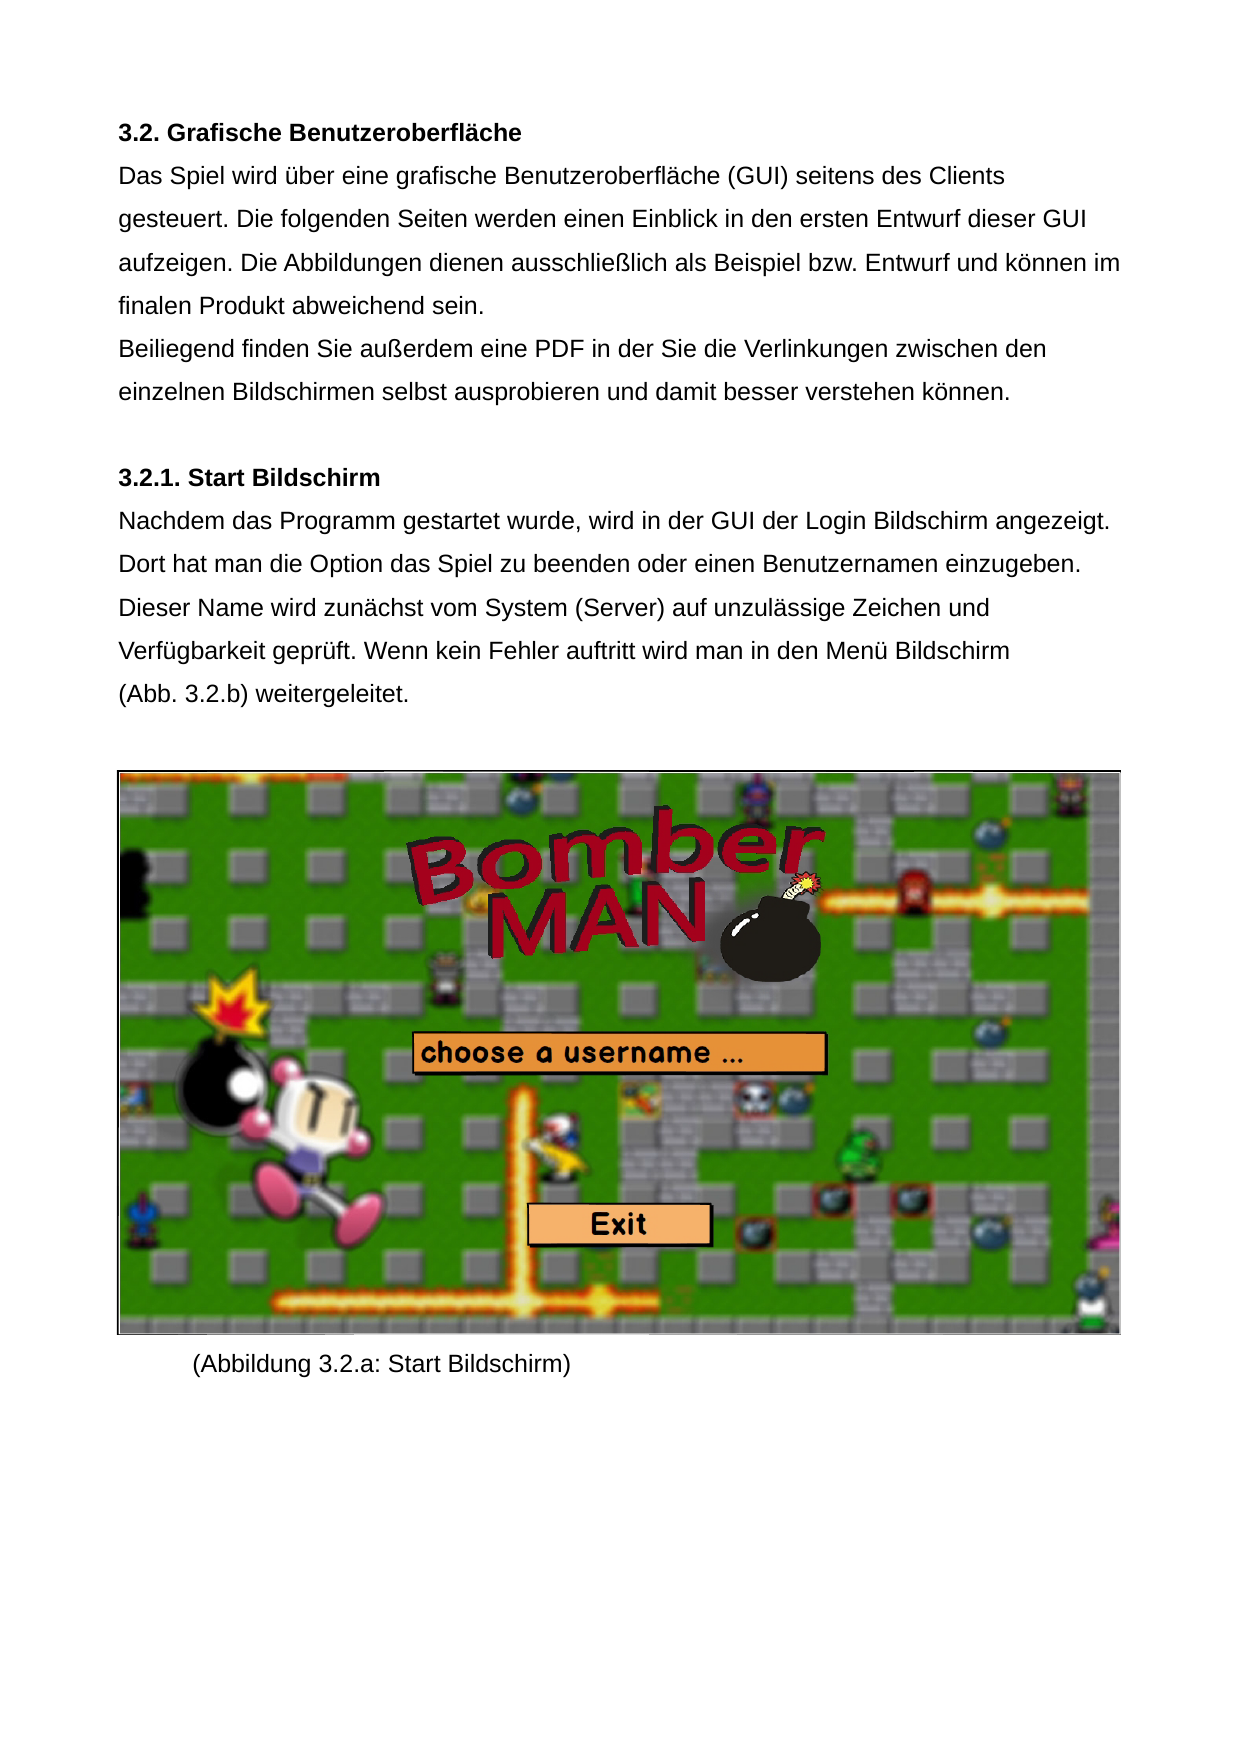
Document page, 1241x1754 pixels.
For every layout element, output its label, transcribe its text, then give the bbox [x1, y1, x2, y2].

text 3.2. Grafische Benutzeroberfläche [118, 118, 1122, 147]
text Das Spiel wird über eine grafische Benutzeroberfläche (GUI) seitens des Clients gesteuert. Die folgenden Seiten werden einen Einblick in den ersten Entwurf dieser GUI aufzeigen. Die Abbildungen dienen ausschließlich als Beispiel bzw. Entwurf und können im finalen Produkt abweichend sein. [118, 161, 1122, 319]
text Beiliegend finden Sie außerdem eine PDF in der Sie die Verlinkungen zwischen den einzelnen Bildschirmen selbst ausprobieren und damit besser verstehen können. [118, 334, 1122, 406]
text 3.2.1. Start Bildschirm [118, 463, 1122, 492]
text Nachdem das Programm gestartet wurde, wird in der GUI der Login Bildschirm angezeigt. Dort hat man die Option das Spiel zu beenden oder einen Benutzernamen einzugeben. Dieser Name wird zunächst vom System (Server) auf unzulässige Zeichen und Verfügbarkeit geprüft. Wenn kein Fehler auftritt wird man in den Menü Bildschirm [118, 506, 1122, 664]
text (Abbildung 3.2.a: Start Bildschirm) [118, 765, 1122, 1378]
text (Abb. 3.2.b) weitergeleitet. [118, 679, 1122, 707]
